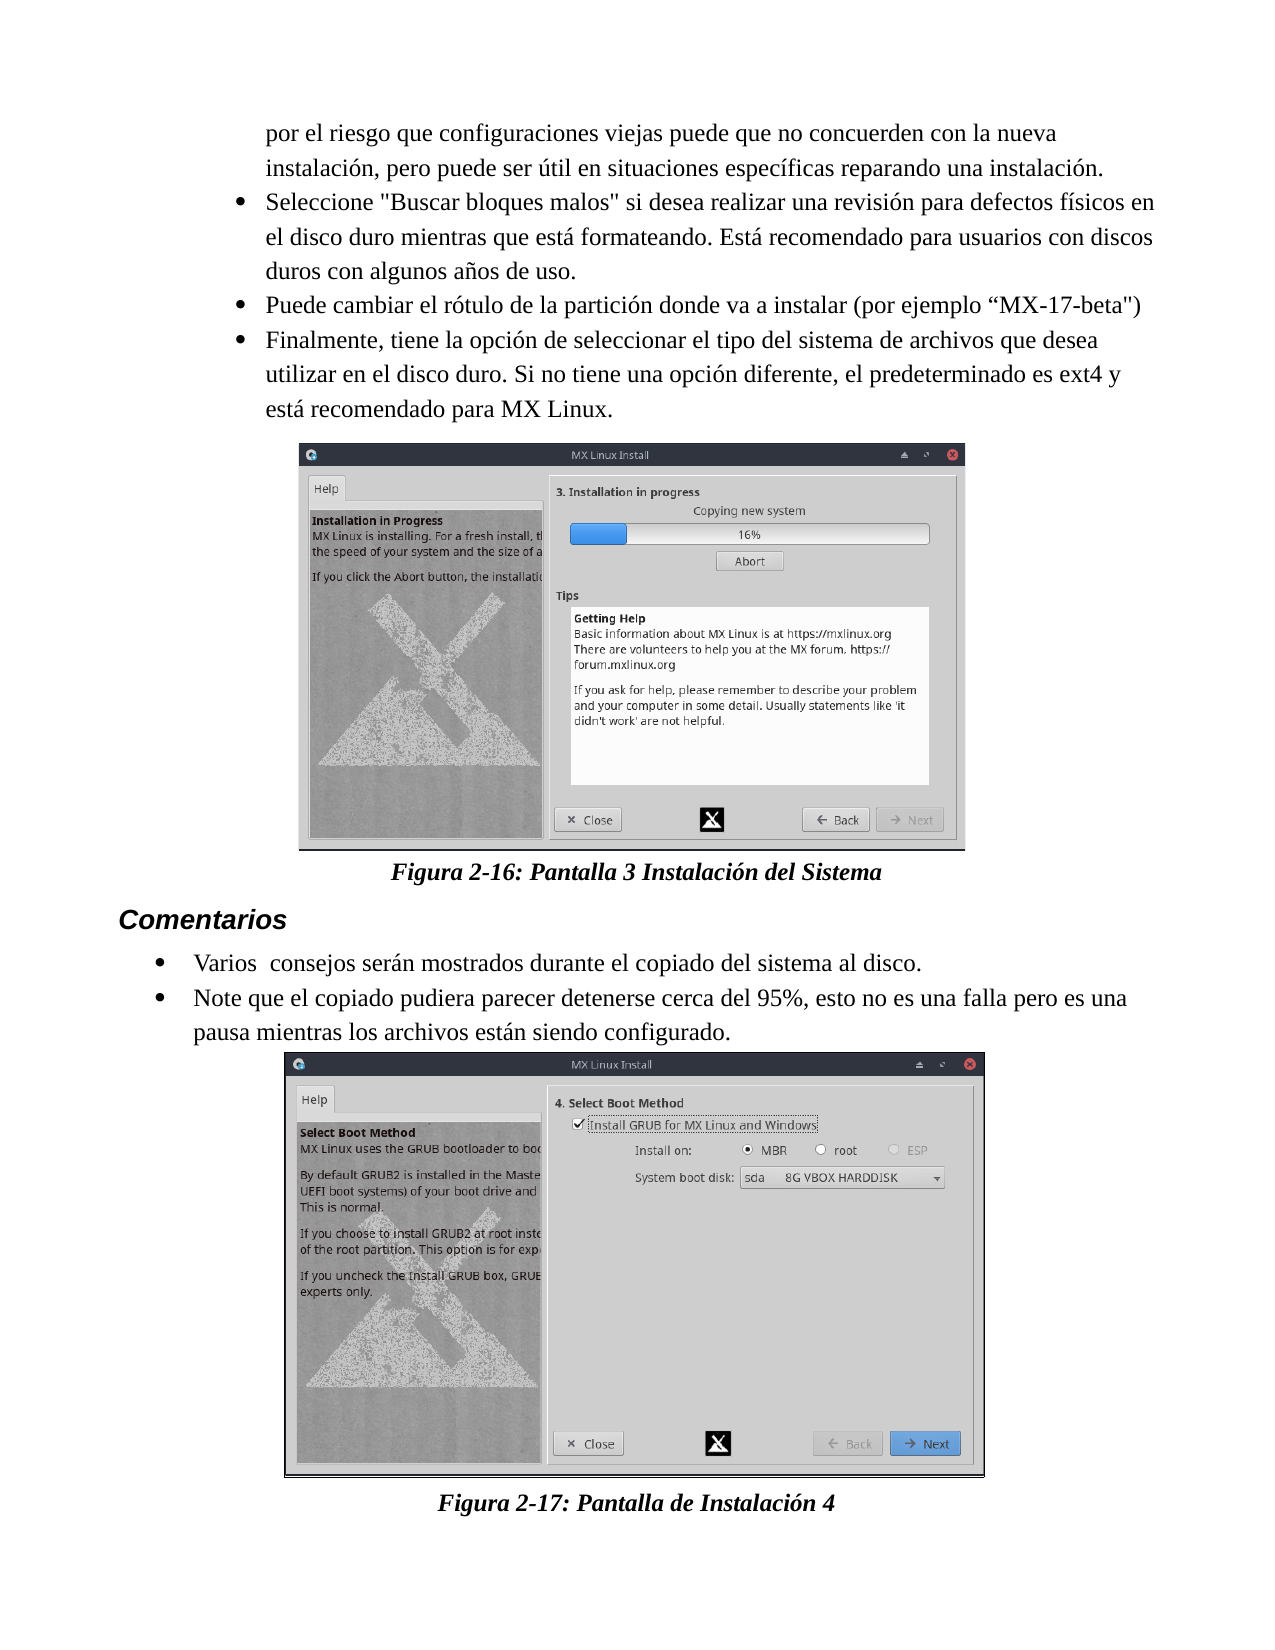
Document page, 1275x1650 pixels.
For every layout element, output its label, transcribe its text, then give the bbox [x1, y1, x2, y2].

picture [298, 443, 966, 851]
picture [285, 1053, 983, 1476]
text Figura 2-17: Pantalla de Instalación 4 [118, 1052, 1157, 1517]
list Note que el copiado pudiera parecer detenerse cerca del 95%, esto no es una falla pero es una pausa mientras los archivos están siendo configurado. [156, 983, 1157, 1046]
list Varios consejos serán mostrados durante el copiado del sistema al disco. [156, 948, 1157, 977]
text Figura 2-16: Pantalla 3 Instalación del Sistema [118, 857, 1157, 886]
list Finalmente, tiene la opción de seleccionar el tipo del sistema de archivos que desea utilizar en el disco duro. Si no tiene una opción diferente, el predeterminado es ext4 y está recomendado para MX Linux. [236, 325, 1157, 423]
list por el riesgo que configuraciones viejas puede que no concuerden con la nueva instalación, pero puede ser útil en situaciones específicas reparando una instalación. [236, 118, 1157, 181]
list Seleccione "Buscar bloques malos" si desea realizar una revisión para defectos físicos en el disco duro mientras que está formateando. Está recomendado para usuarios con discos duros con algunos años de uso. [236, 187, 1157, 285]
subtitle Comentarios [118, 904, 1157, 936]
list Puede cambiar el rótulo de la partición donde va a instalar (por ejemplo “MX-17-beta") [236, 291, 1157, 319]
